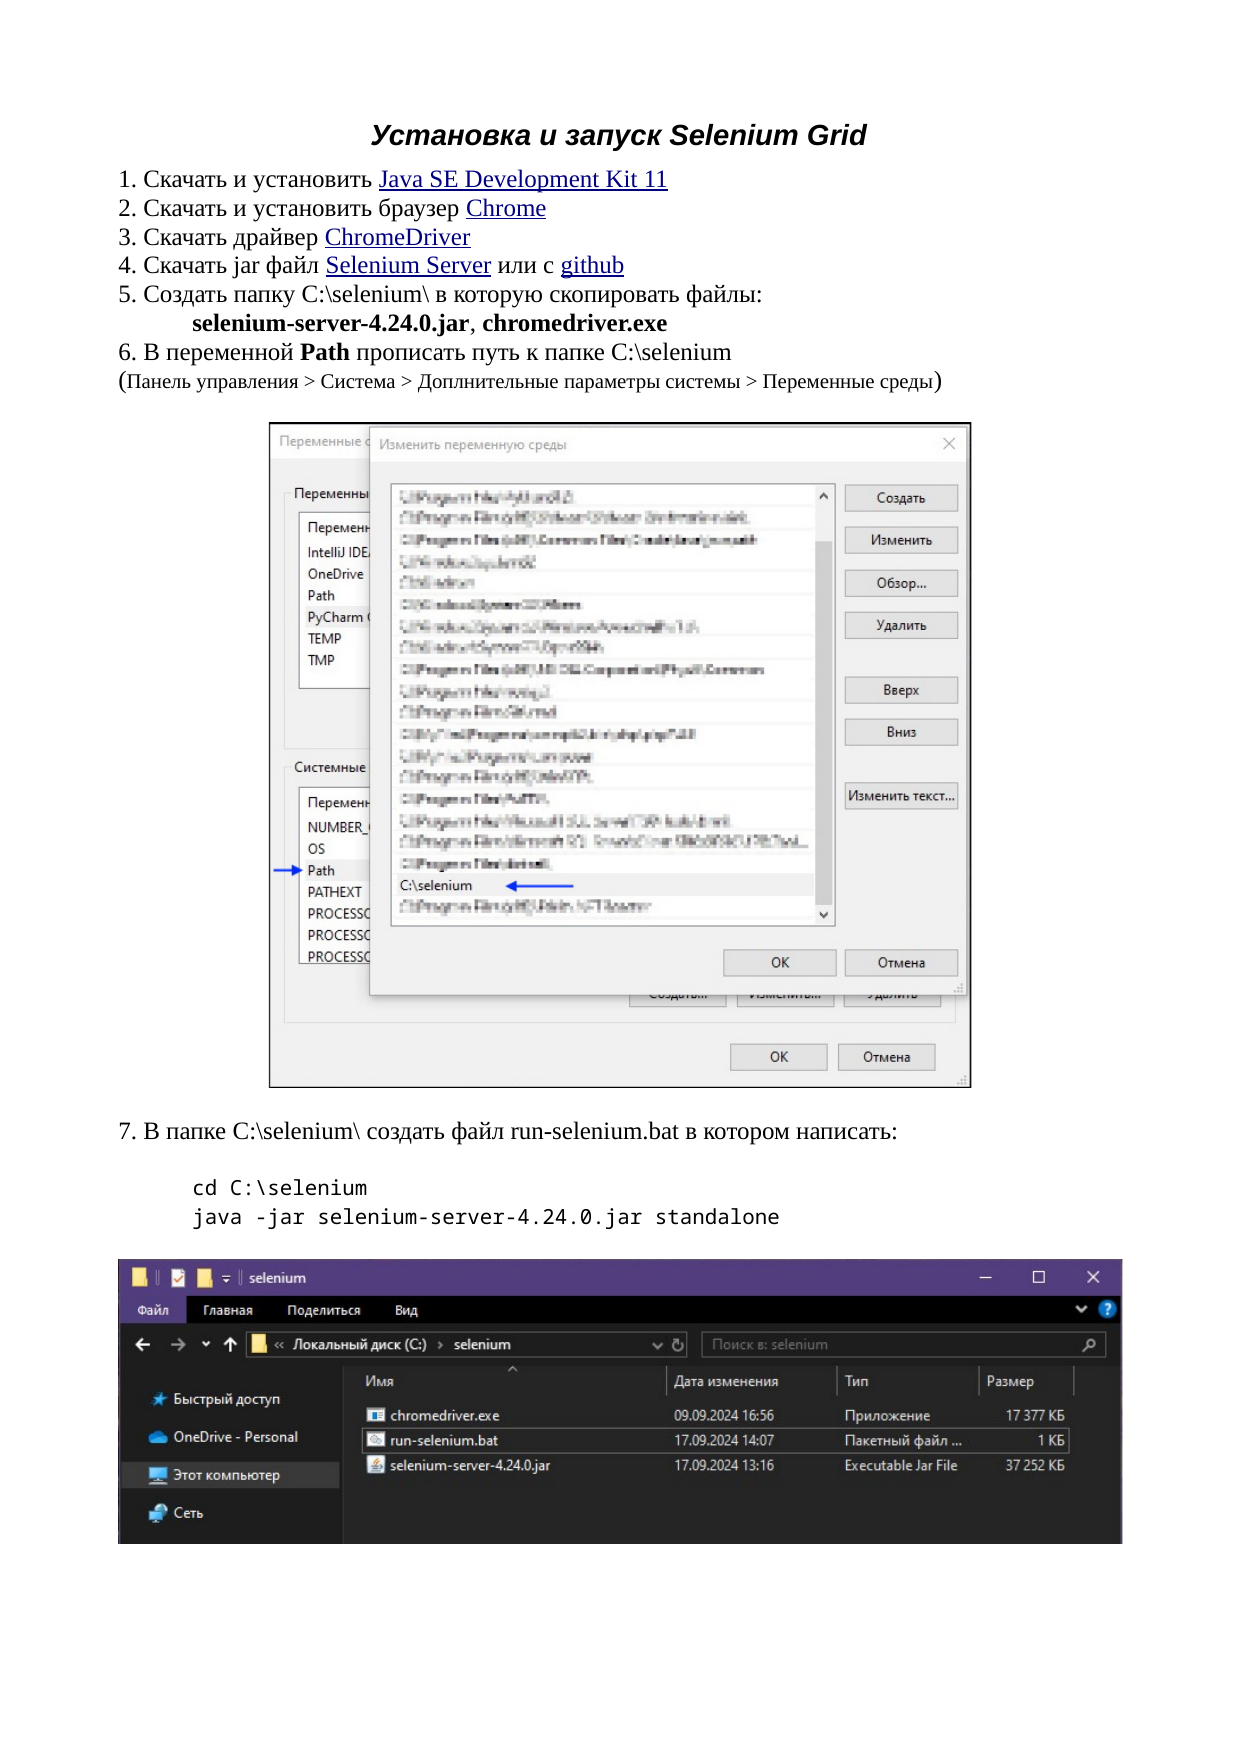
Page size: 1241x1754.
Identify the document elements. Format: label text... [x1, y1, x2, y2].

text 4. Скачать jar файл Selenium Server или с github [118, 250, 1122, 279]
text 1. Скачать и установить Java SE Development Kit 11 [118, 164, 1122, 193]
text 5. Создать папку C:\selenium\ в которую скопировать файлы: [118, 279, 1122, 308]
text 3. Скачать драйвер ChromeDriver [118, 222, 1122, 250]
text 2. Скачать и установить браузер Chrome [118, 193, 1122, 222]
text cd C:\selenium [192, 1173, 1122, 1202]
text 6. В переменной Path прописать путь к папке C:\selenium [118, 337, 1122, 365]
picture [118, 1259, 1123, 1544]
picture [268, 422, 972, 1088]
text (Панель управления > Система > Доплнительные параметры системы > Переменные среды) [118, 365, 1122, 394]
text selenium-server-4.24.0.jar, chromedriver.exe [192, 308, 1122, 337]
text java -jar selenium-server-4.24.0.jar standalone [192, 1202, 1122, 1230]
subtitle Установка и запуск Selenium Grid [118, 118, 1122, 152]
text 7. В папке C:\selenium\ создать файл run-selenium.bat в котором написать: [118, 1116, 1122, 1145]
